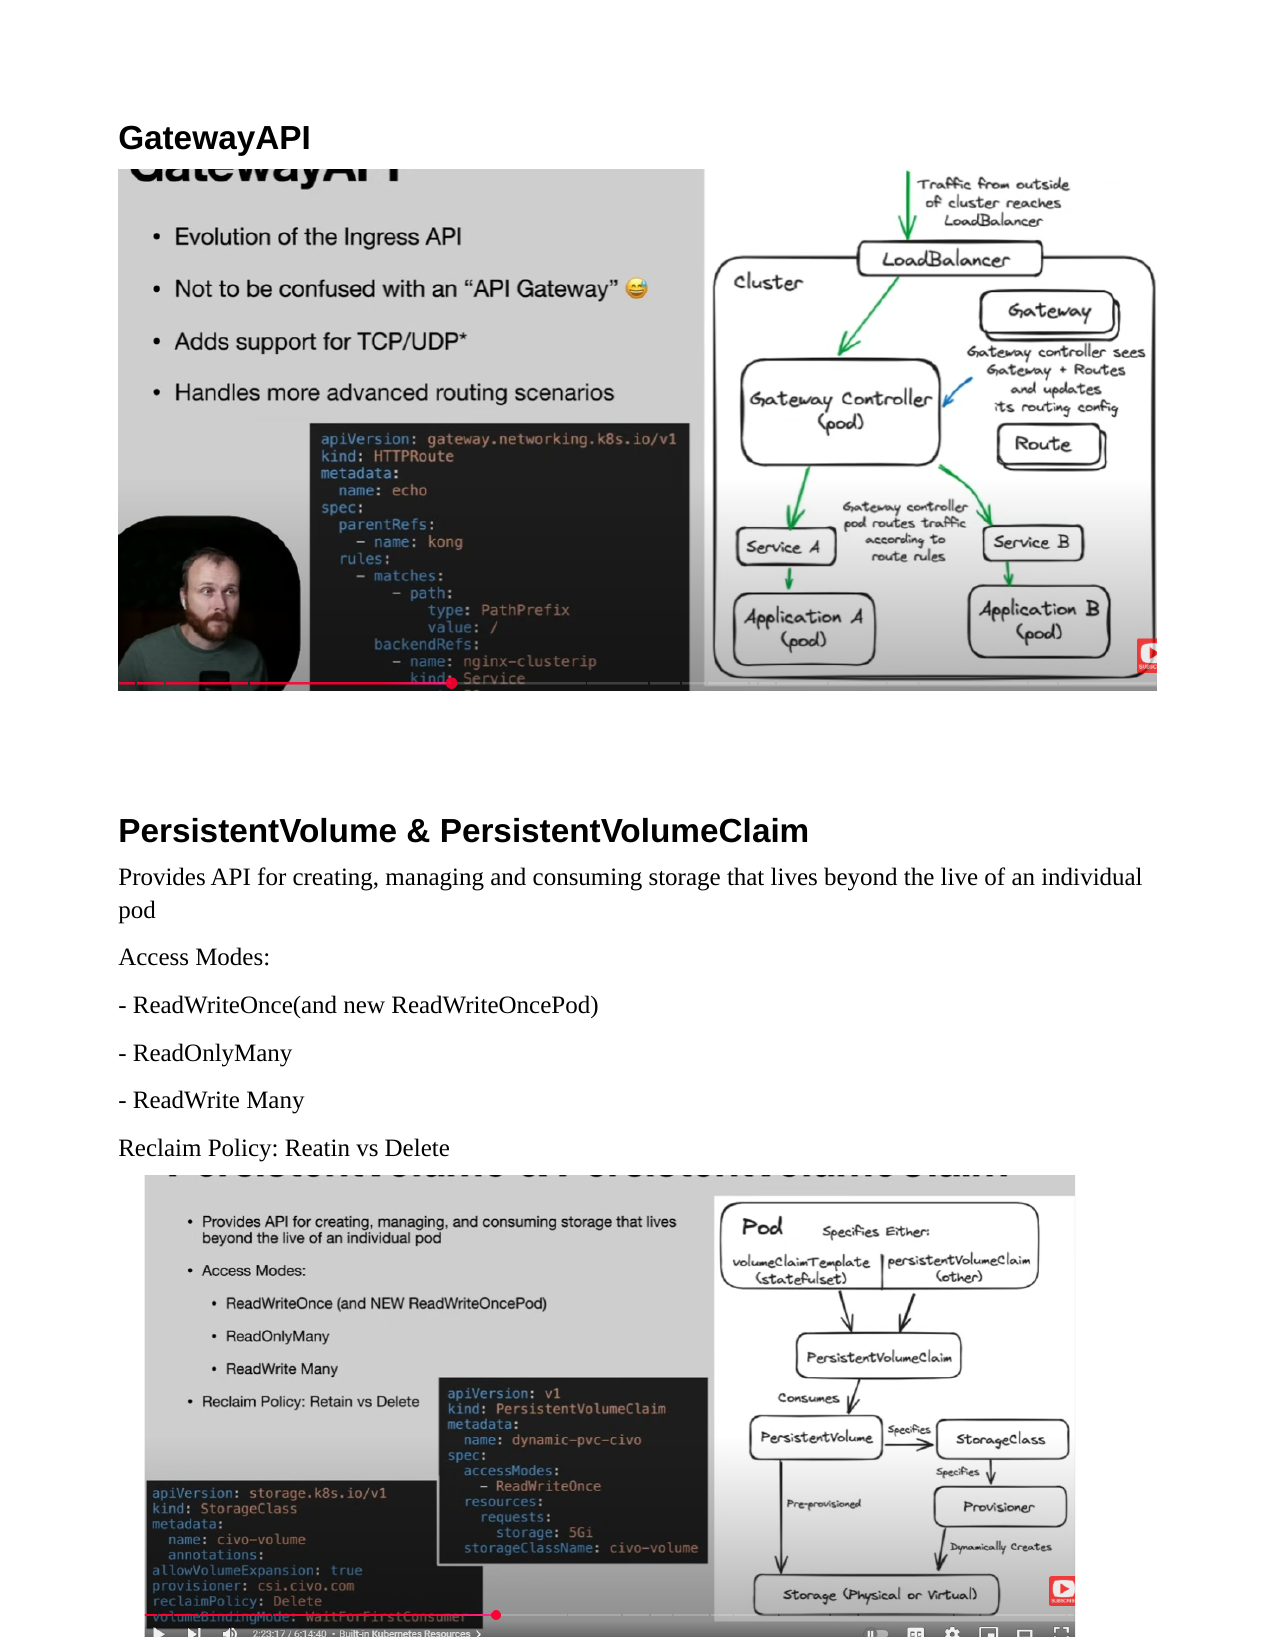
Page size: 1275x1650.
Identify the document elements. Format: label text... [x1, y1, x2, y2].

subtitle GatewayAPI [118, 118, 1157, 157]
text - ReadWriteOnce(and new ReadWriteOncePod) [118, 990, 1157, 1019]
text Provides API for creating, managing and consuming storage that lives beyond the live of an individual pod [118, 862, 1157, 923]
text - ReadWrite Many [118, 1085, 1157, 1114]
text Reclaim Policy: Reatin vs Delete [118, 1133, 1157, 1162]
text Access Modes: [118, 942, 1157, 971]
picture [144, 1175, 1076, 1637]
subtitle PersistentVolume & PersistentVolumeClaim [118, 811, 1157, 849]
picture [118, 169, 1157, 691]
text - ReadOnlyMany [118, 1038, 1157, 1066]
